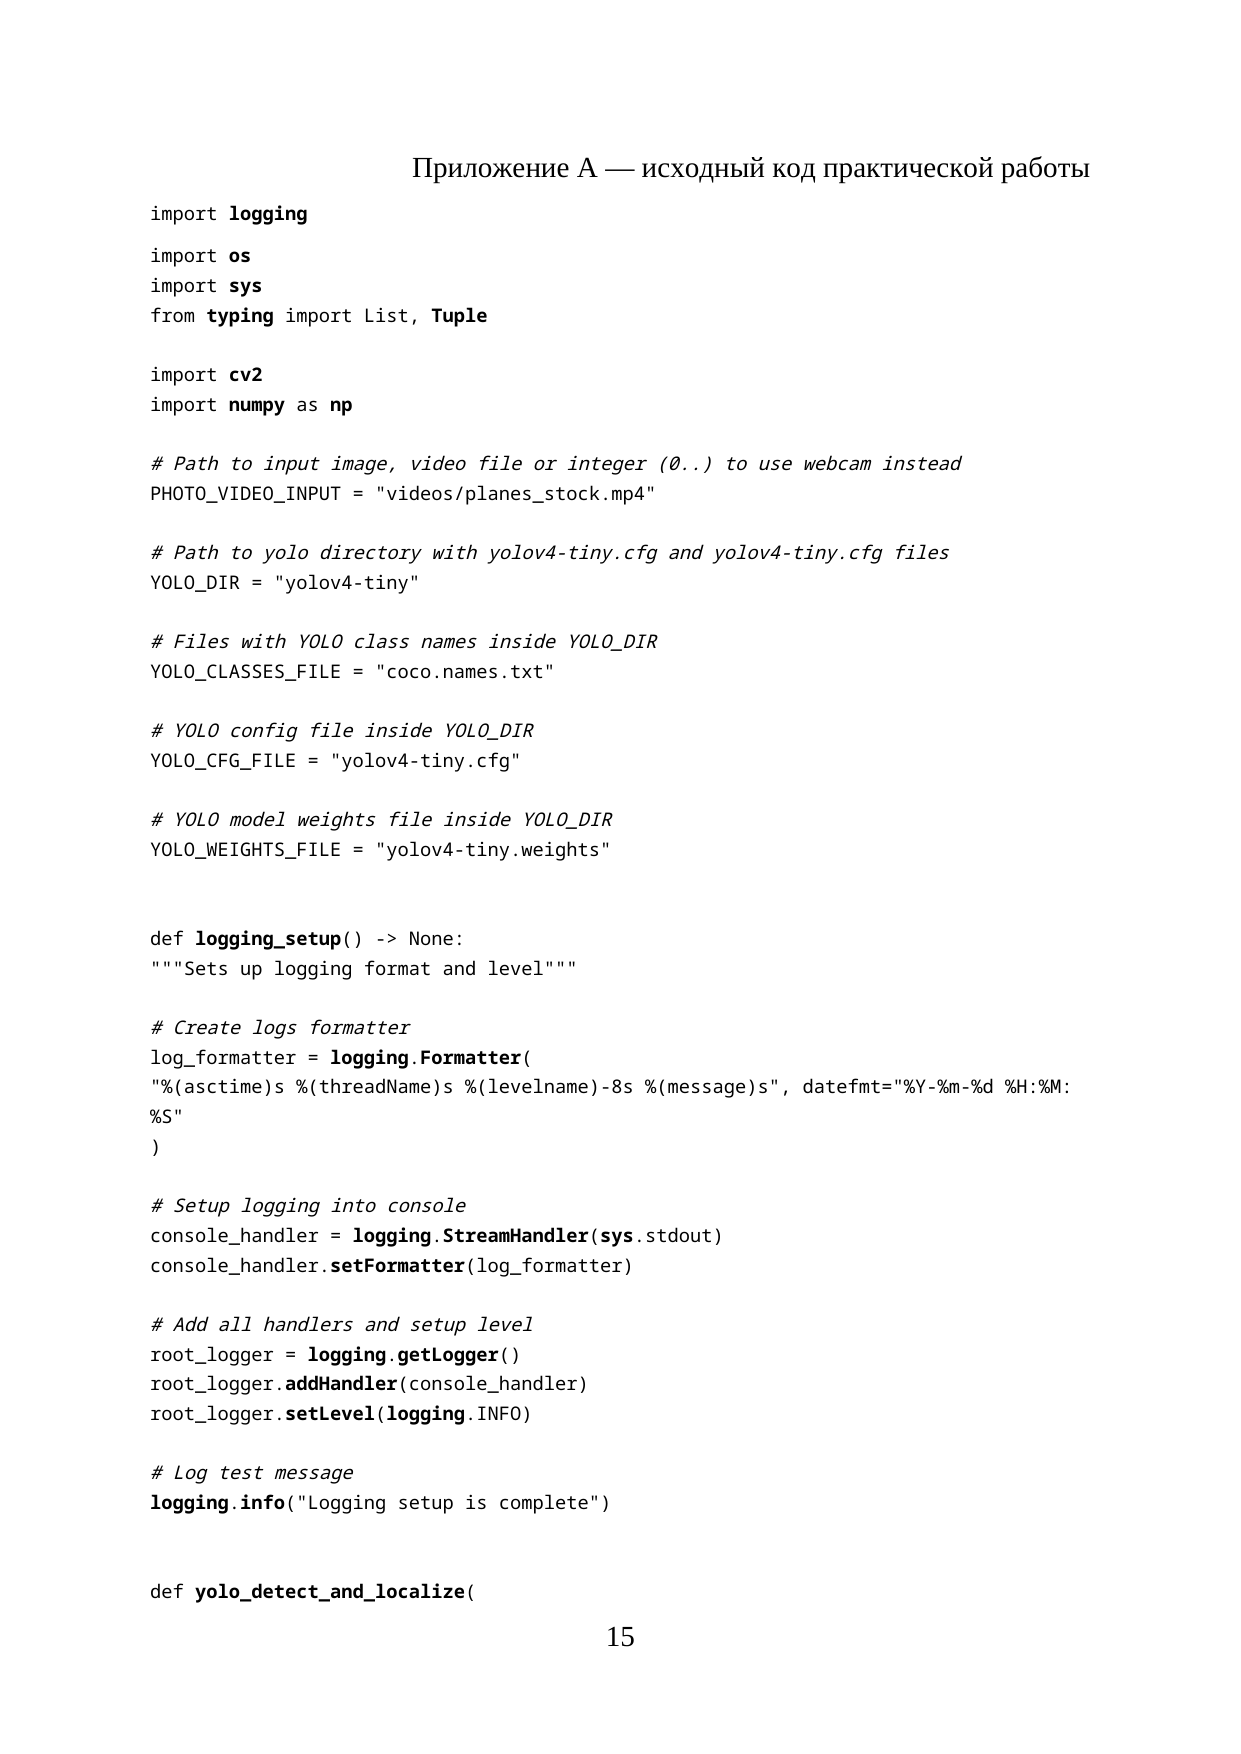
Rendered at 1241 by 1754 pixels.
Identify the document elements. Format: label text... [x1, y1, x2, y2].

text YOLO_CFG_FILE = "yolov4-tiny.cfg" [150, 743, 1090, 773]
text YOLO_CLASSES_FILE = "coco.names.txt" [150, 654, 1090, 684]
text # Path to input image, video file or integer (0..) to use webcam instead [150, 446, 1090, 476]
text YOLO_DIR = "yolov4-tiny" [150, 565, 1090, 595]
text console_handler = logging.StreamHandler(sys.stdout) [150, 1218, 1090, 1248]
text PHOTO_VIDEO_INPUT = "videos/planes_stock.mp4" [150, 476, 1090, 506]
text log_formatter = logging.Formatter( [150, 1040, 1090, 1069]
text import sys [150, 268, 1090, 298]
text console_handler.setFormatter(log_formatter) [150, 1248, 1090, 1277]
text # Setup logging into console [150, 1188, 1090, 1218]
text # YOLO config file inside YOLO_DIR [150, 713, 1090, 743]
text # Create logs formatter [150, 1010, 1090, 1040]
text YOLO_WEIGHTS_FILE = "yolov4-tiny.weights" [150, 832, 1090, 862]
text # YOLO model weights file inside YOLO_DIR [150, 803, 1090, 832]
text import cv2 [150, 357, 1090, 387]
text logging.info("Logging setup is complete") [150, 1485, 1090, 1515]
text # Files with YOLO class names inside YOLO_DIR [150, 624, 1090, 654]
text root_logger.setLevel(logging.INFO) [150, 1396, 1090, 1426]
text def yolo_detect_and_localize( [150, 1574, 1090, 1604]
text import numpy as np [150, 387, 1090, 417]
text """Sets up logging format and level""" [150, 951, 1090, 981]
text import logging [150, 200, 1090, 226]
text root_logger = logging.getLogger() [150, 1337, 1090, 1366]
text from typing import List, Tuple [150, 298, 1090, 328]
text root_logger.addHandler(console_handler) [150, 1366, 1090, 1396]
subtitle Приложение А — исходный код практической работы [150, 150, 1090, 183]
text import os [150, 238, 1090, 268]
text # Path to yolo directory with yolov4-tiny.cfg and yolov4-tiny.cfg files [150, 535, 1090, 565]
text # Log test message [150, 1456, 1090, 1485]
text def logging_setup() -> None: [150, 921, 1090, 951]
text ) [150, 1129, 1090, 1159]
text "%(asctime)s %(threadName)s %(levelname)-8s %(message)s", datefmt="%Y-%m-%d %H:%M:%S" [150, 1069, 1090, 1129]
text # Add all handlers and setup level [150, 1307, 1090, 1337]
